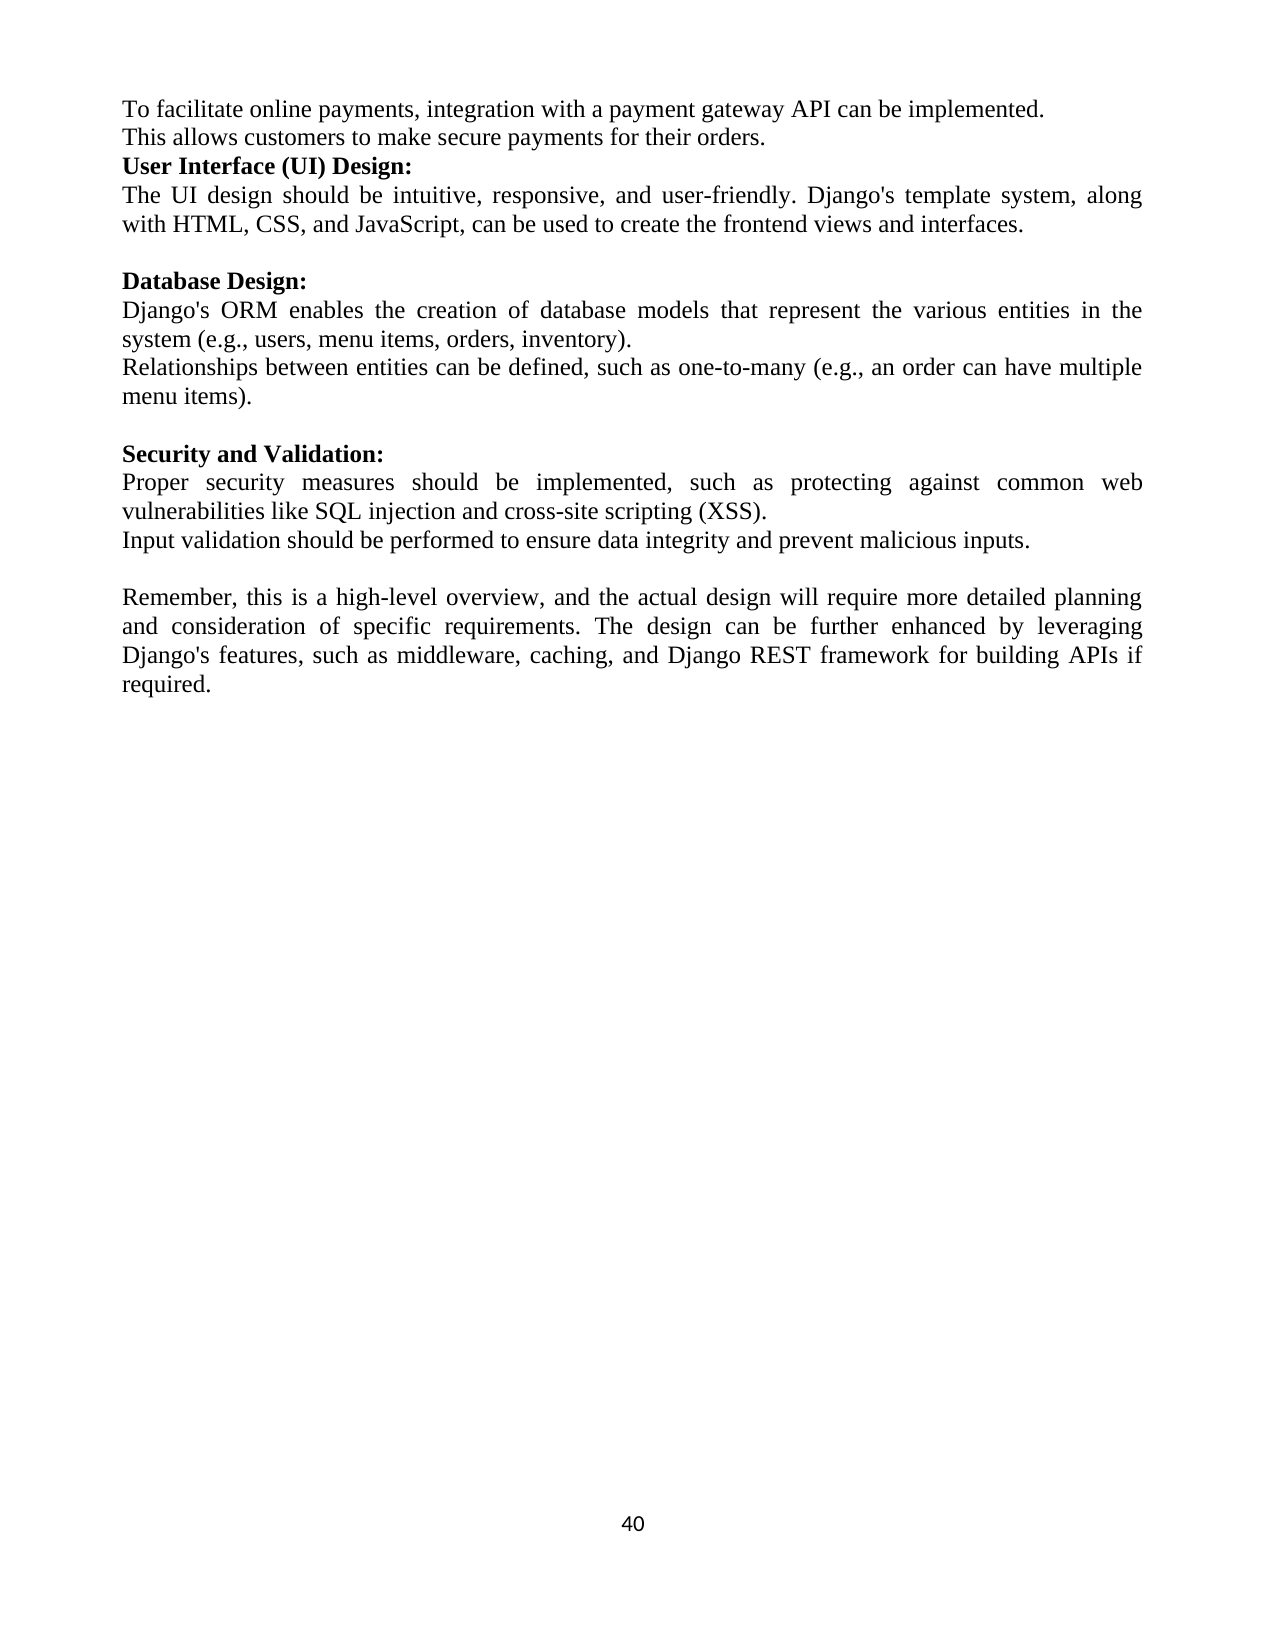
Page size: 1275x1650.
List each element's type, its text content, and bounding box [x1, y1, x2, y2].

text Proper security measures should be implemented, such as protecting against common web vulnerabilities like SQL injection and cross-site scripting (XSS). [122, 467, 1144, 525]
text Remember, this is a high-level overview, and the actual design will require more detailed planning and consideration of specific requirements. The design can be further enhanced by leveraging Django's features, such as middleware, caching, and Django REST framework for building APIs if required. [122, 582, 1144, 697]
text This allows customers to make secure payments for their orders. [122, 122, 1144, 151]
text Django's ORM enables the creation of database models that represent the various entities in the system (e.g., users, menu items, orders, inventory). [122, 295, 1144, 352]
text The UI design should be intuitive, responsive, and user-friendly. Django's template system, along with HTML, CSS, and JavaScript, can be used to create the frontend views and interfaces. [122, 180, 1144, 237]
text User Interface (UI) Design: [122, 151, 1144, 180]
text Security and Validation: [122, 439, 1144, 467]
text Relationships between entities can be defined, such as one-to-many (e.g., an order can have multiple menu items). [122, 352, 1144, 410]
text To facilitate online payments, integration with a payment gateway API can be implemented. [122, 94, 1144, 122]
text Input validation should be performed to ensure data integrity and prevent malicious inputs. [122, 525, 1144, 554]
text Database Design: [122, 266, 1144, 295]
